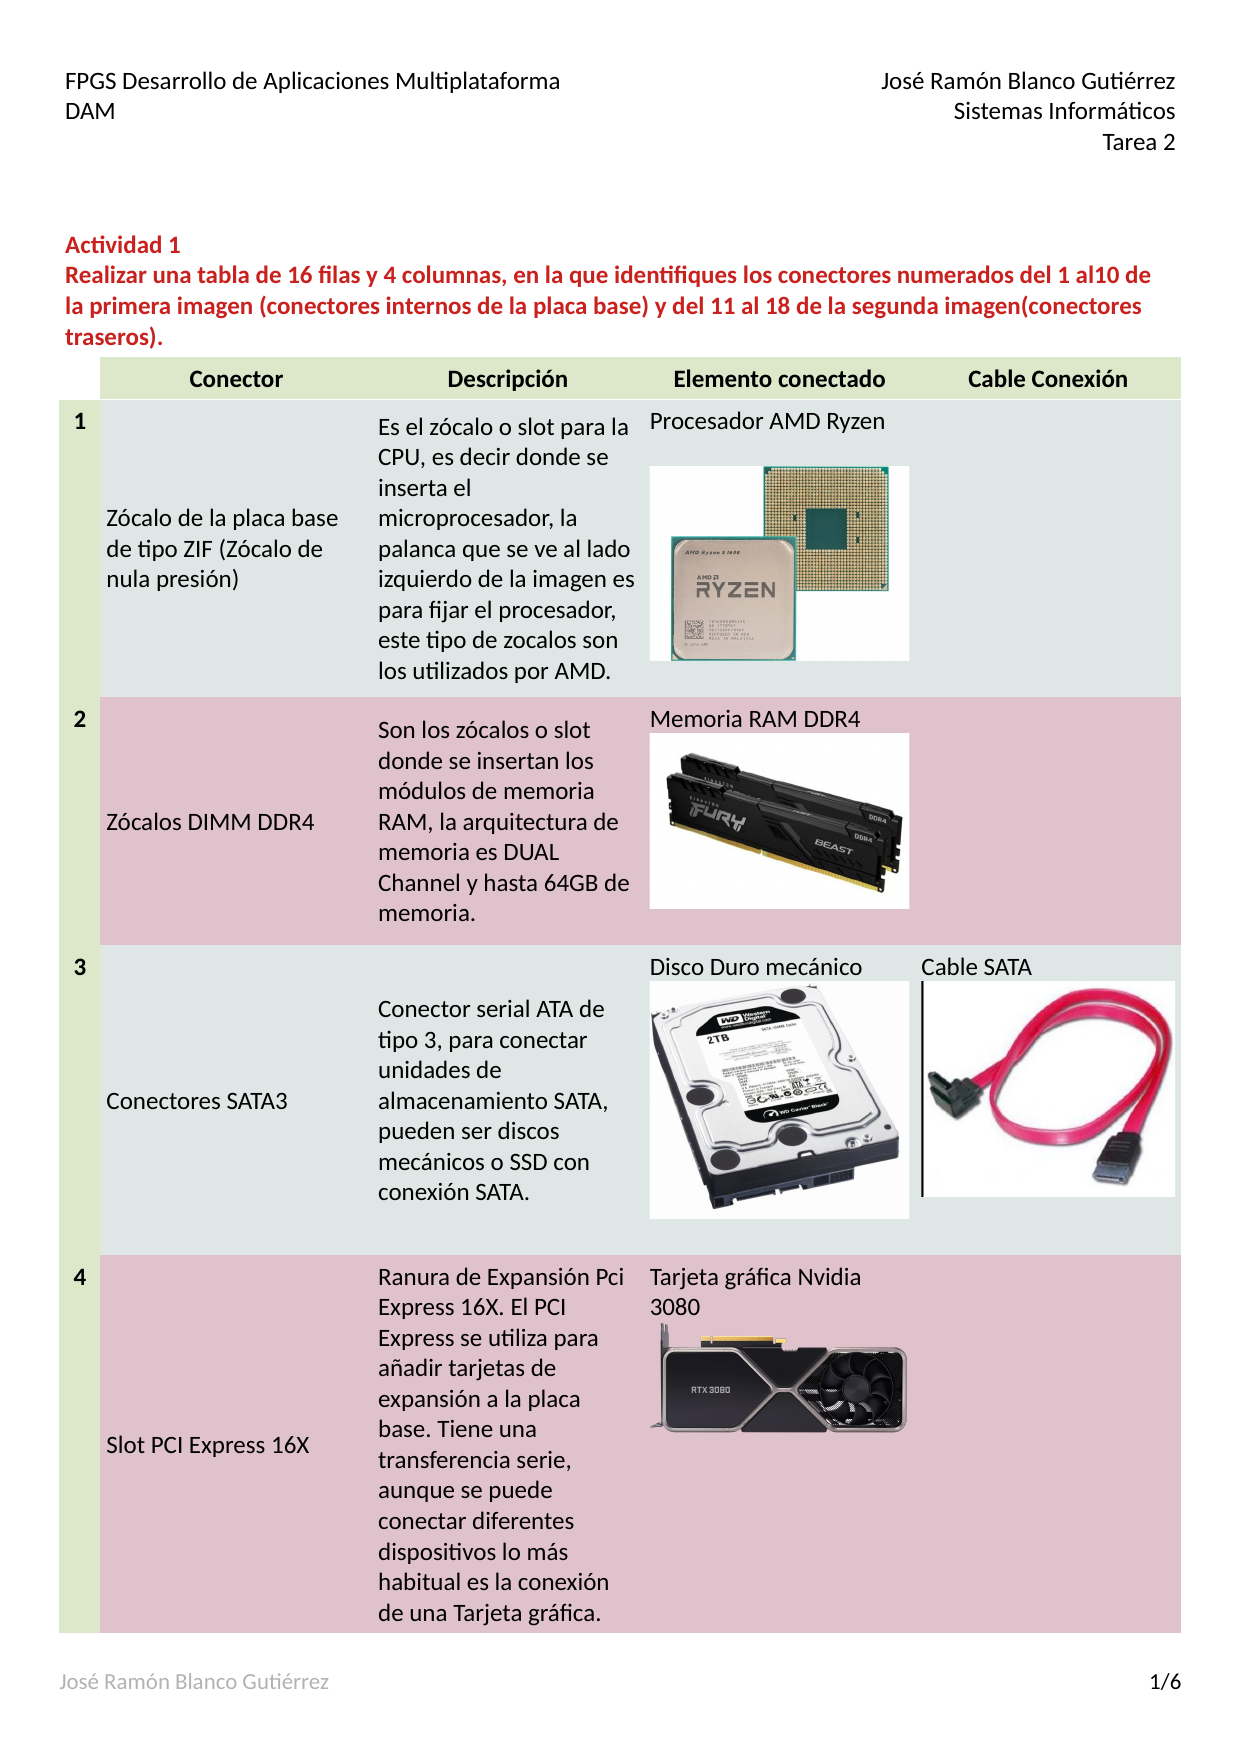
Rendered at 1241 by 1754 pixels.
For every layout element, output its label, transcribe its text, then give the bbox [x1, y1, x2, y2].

table_header Actividad 1 Realizar una tabla de 16 filas y 4 columnas, en la que identifiques los conectores numerados del 1 al10 de la primera imagen (conectores internos de la placa base) y del 11 al 18 de la segunda imagen(conectores traseros). [59, 223, 1181, 357]
table_cell Conector serial ATA de tipo 3, para conectar unidades de almacenamiento SATA, pueden ser discos mecánicos o SSD con conexión SATA. [372, 945, 644, 1255]
picture [649, 733, 910, 909]
table_cell Conector [100, 357, 372, 399]
table_header FPGS Desarrollo de Aplicaciones Multiplataforma DAM [59, 59, 620, 162]
table_cell Procesador AMD Ryzen [644, 400, 915, 697]
table_cell [915, 400, 1181, 697]
table_cell 1 [59, 400, 100, 697]
table_cell Cable SATA [915, 945, 1181, 1255]
table_cell 3 [59, 945, 100, 1255]
table_cell Memoria RAM DDR4 [644, 697, 915, 945]
table_cell Conectores SATA3 [100, 945, 372, 1255]
table_cell Son los zócalos o slot donde se insertan los módulos de memoria RAM, la arquitectura de memoria es DUAL Channel y hasta 64GB de memoria. [372, 697, 644, 945]
table_cell Zócalos DIMM DDR4 [100, 697, 372, 945]
table_cell Es el zócalo o slot para la CPU, es decir donde se inserta el microprocesador, la palanca que se ve al lado izquierdo de la imagen es para fijar el procesador, este tipo de zocalos son los utilizados por AMD. [372, 400, 644, 697]
table_cell [59, 357, 100, 399]
table_cell Zócalo de la placa base de tipo ZIF (Zócalo de nula presión) [100, 400, 372, 697]
table_cell Elemento conectado [644, 357, 915, 399]
table_cell Disco Duro mecánico [644, 945, 915, 1255]
table_cell 4 [59, 1255, 100, 1633]
table_cell [915, 697, 1181, 945]
table_cell Tarjeta gráfica Nvidia 3080 [644, 1255, 915, 1633]
table_cell Slot PCI Express 16X [100, 1255, 372, 1633]
picture [649, 981, 910, 1219]
table_cell Descripción [372, 357, 644, 399]
picture [649, 466, 910, 661]
table_cell Ranura de Expansión Pci Express 16X. El PCI Express se utiliza para añadir tarjetas de expansión a la placa base. Tiene una transferencia serie, aunque se puede conectar diferentes dispositivos lo más habitual es la conexión de una Tarjeta gráfica. [372, 1255, 644, 1633]
table_cell Cable Conexión [915, 357, 1181, 399]
table_header José Ramón Blanco Gutiérrez Sistemas Informáticos Tarea 2 [620, 59, 1181, 162]
picture [921, 981, 1176, 1197]
table_cell [915, 1255, 1181, 1633]
table_cell 2 [59, 697, 100, 945]
picture [649, 1322, 910, 1440]
